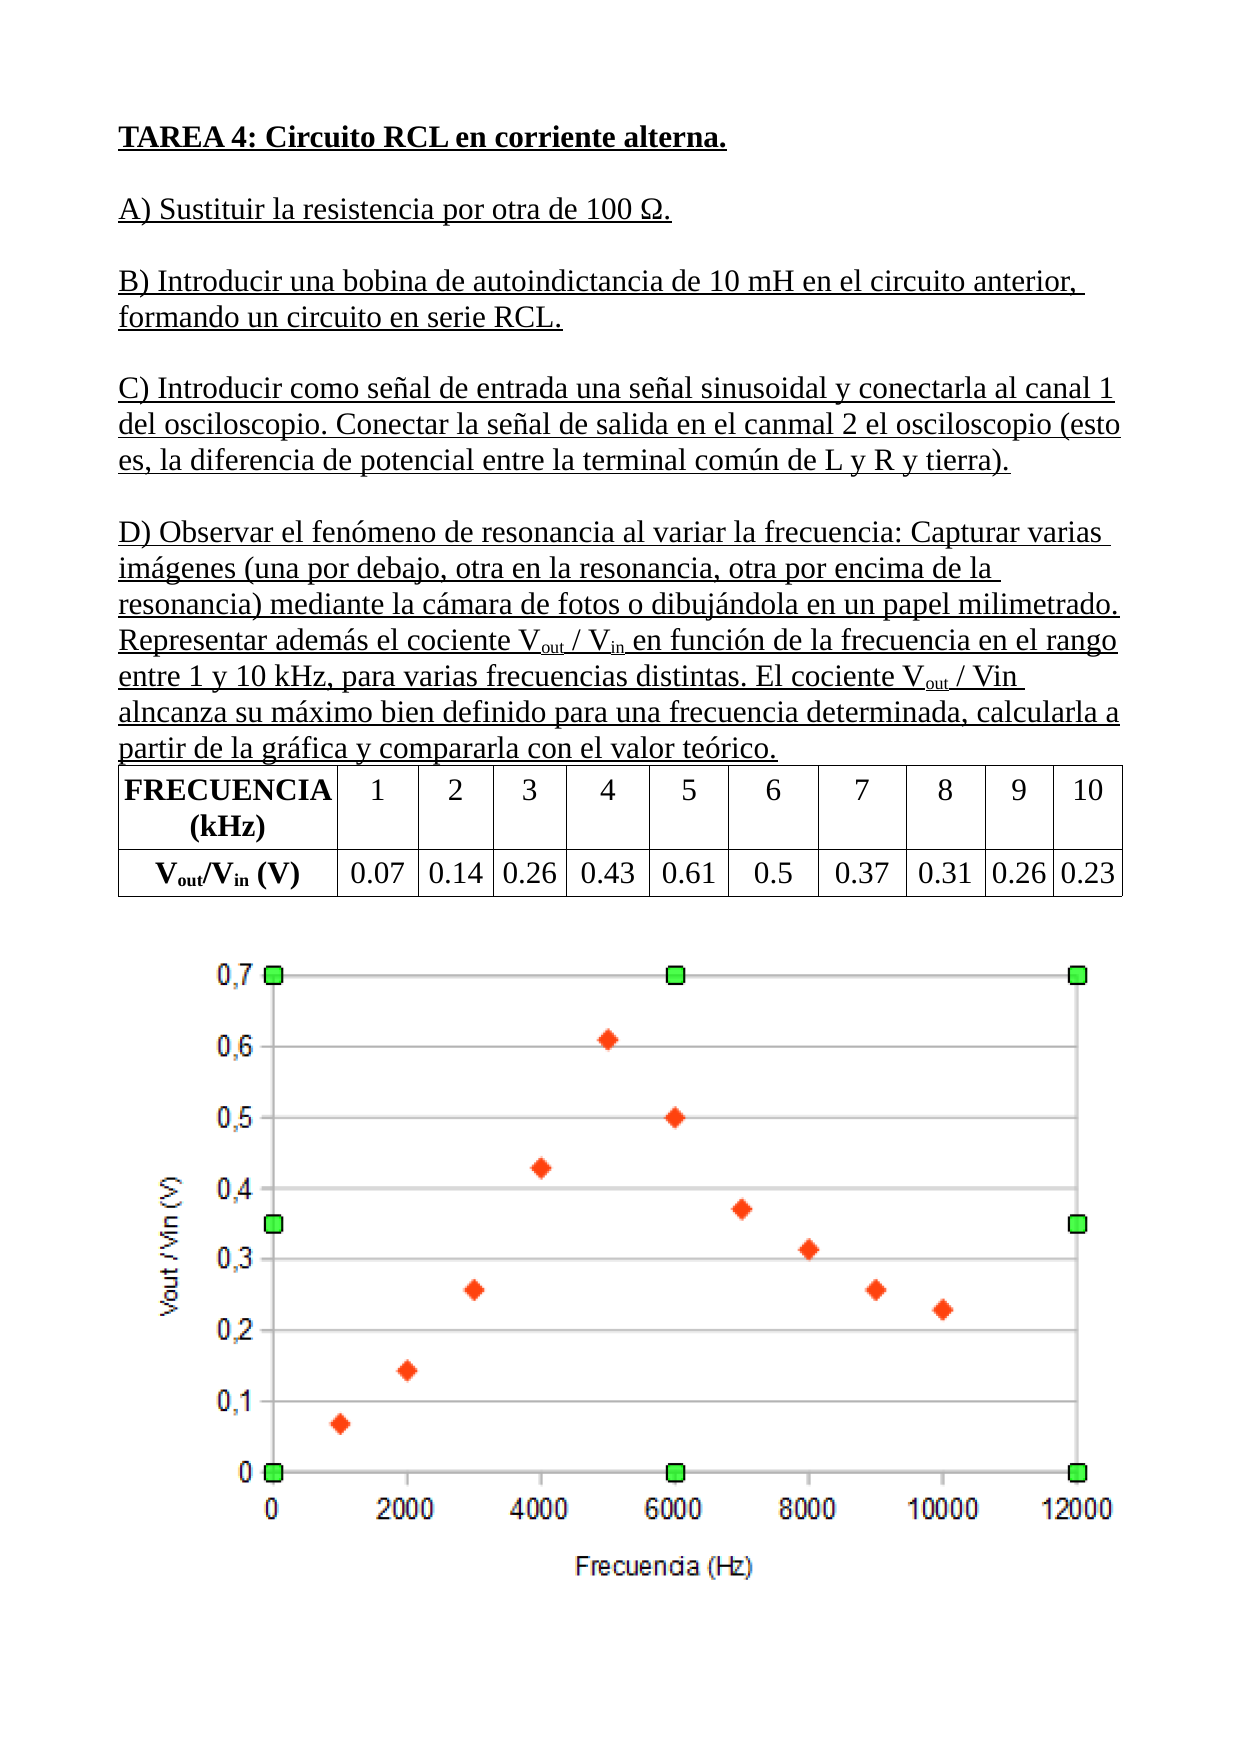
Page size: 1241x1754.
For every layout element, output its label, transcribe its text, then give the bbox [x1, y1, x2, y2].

table_cell 0,26 [494, 850, 566, 896]
table_cell Vout/Vin (V) [119, 850, 337, 896]
table_cell 0,14 [419, 850, 493, 896]
text TAREA 4: Circuito RCL en corriente alterna. [118, 118, 1122, 154]
table_cell 0,07 [338, 850, 418, 896]
table_header 10 [1054, 766, 1122, 848]
table_header 7 [819, 766, 906, 848]
table_header 1 [338, 766, 418, 848]
picture [118, 932, 1123, 1595]
table_cell 0,26 [986, 850, 1053, 896]
table_cell 0,23 [1054, 850, 1122, 896]
table_header FRECUENCIA (kHz) [119, 766, 337, 848]
table_header 2 [419, 766, 493, 848]
table_header 8 [907, 766, 985, 848]
table_cell 0,37 [819, 850, 906, 896]
text B) Introducir una bobina de autoindictancia de 10 mH en el circuito anterior, formando un circuito en serie RCL. [118, 262, 1122, 334]
table_header 3 [494, 766, 566, 848]
text D) Observar el fenómeno de resonancia al variar la frecuencia: Capturar varias imágenes (una por debajo, otra en la resonancia, otra por encima de la resonancia) mediante la cámara de fotos o dibujándola en un papel milimetrado. Representar además el cociente Vout / Vin en función de la frecuencia en el rango entre 1 y 10 kHz, para varias frecuencias distintas. El cociente Vout / Vin alncanza su máximo bien definido para una frecuencia determinada, calcularla a partir de la gráfica y compararla con el valor teórico. [118, 513, 1122, 765]
table_header 5 [650, 766, 728, 848]
table_header 6 [729, 766, 818, 848]
table_cell 0,43 [567, 850, 649, 896]
table_cell 0,5 [729, 850, 818, 896]
table_header 9 [986, 766, 1053, 848]
table_cell 0,61 [650, 850, 728, 896]
text C) Introducir como señal de entrada una señal sinusoidal y conectarla al canal 1 del osciloscopio. Conectar la señal de salida en el canmal 2 el osciloscopio (esto es, la diferencia de potencial entre la terminal común de L y R y tierra). [118, 370, 1122, 477]
text A) Sustituir la resistencia por otra de 100 Ω. [118, 190, 1122, 226]
table_cell 0,31 [907, 850, 985, 896]
table_header 4 [567, 766, 649, 848]
